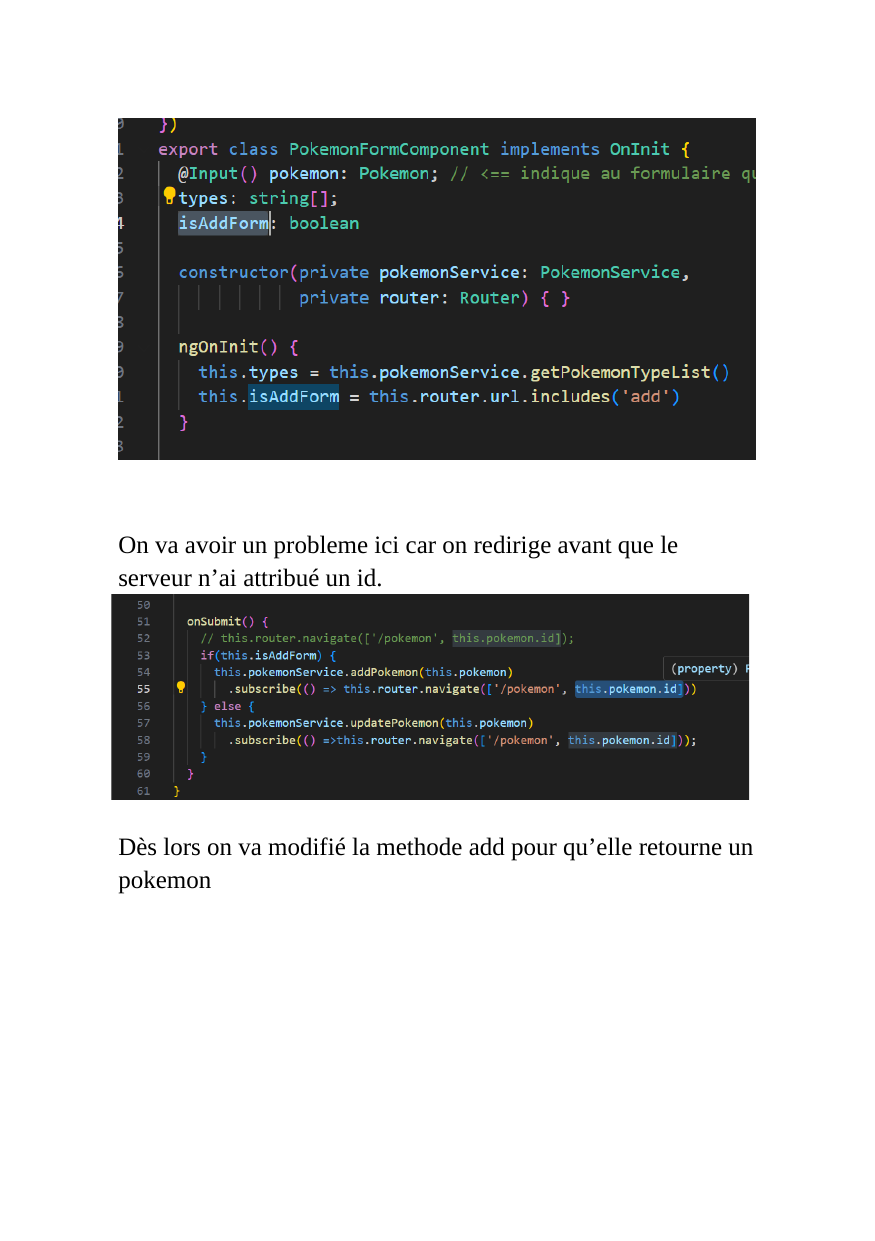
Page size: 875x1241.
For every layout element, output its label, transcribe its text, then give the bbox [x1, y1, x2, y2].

picture [118, 118, 756, 460]
picture [111, 594, 750, 800]
text On va avoir un probleme ici car on redirige avant que le serveur n’ai attribué un id. Dès lors on va modifié la methode add pour qu’elle retourne un pokemon [118, 460, 756, 927]
